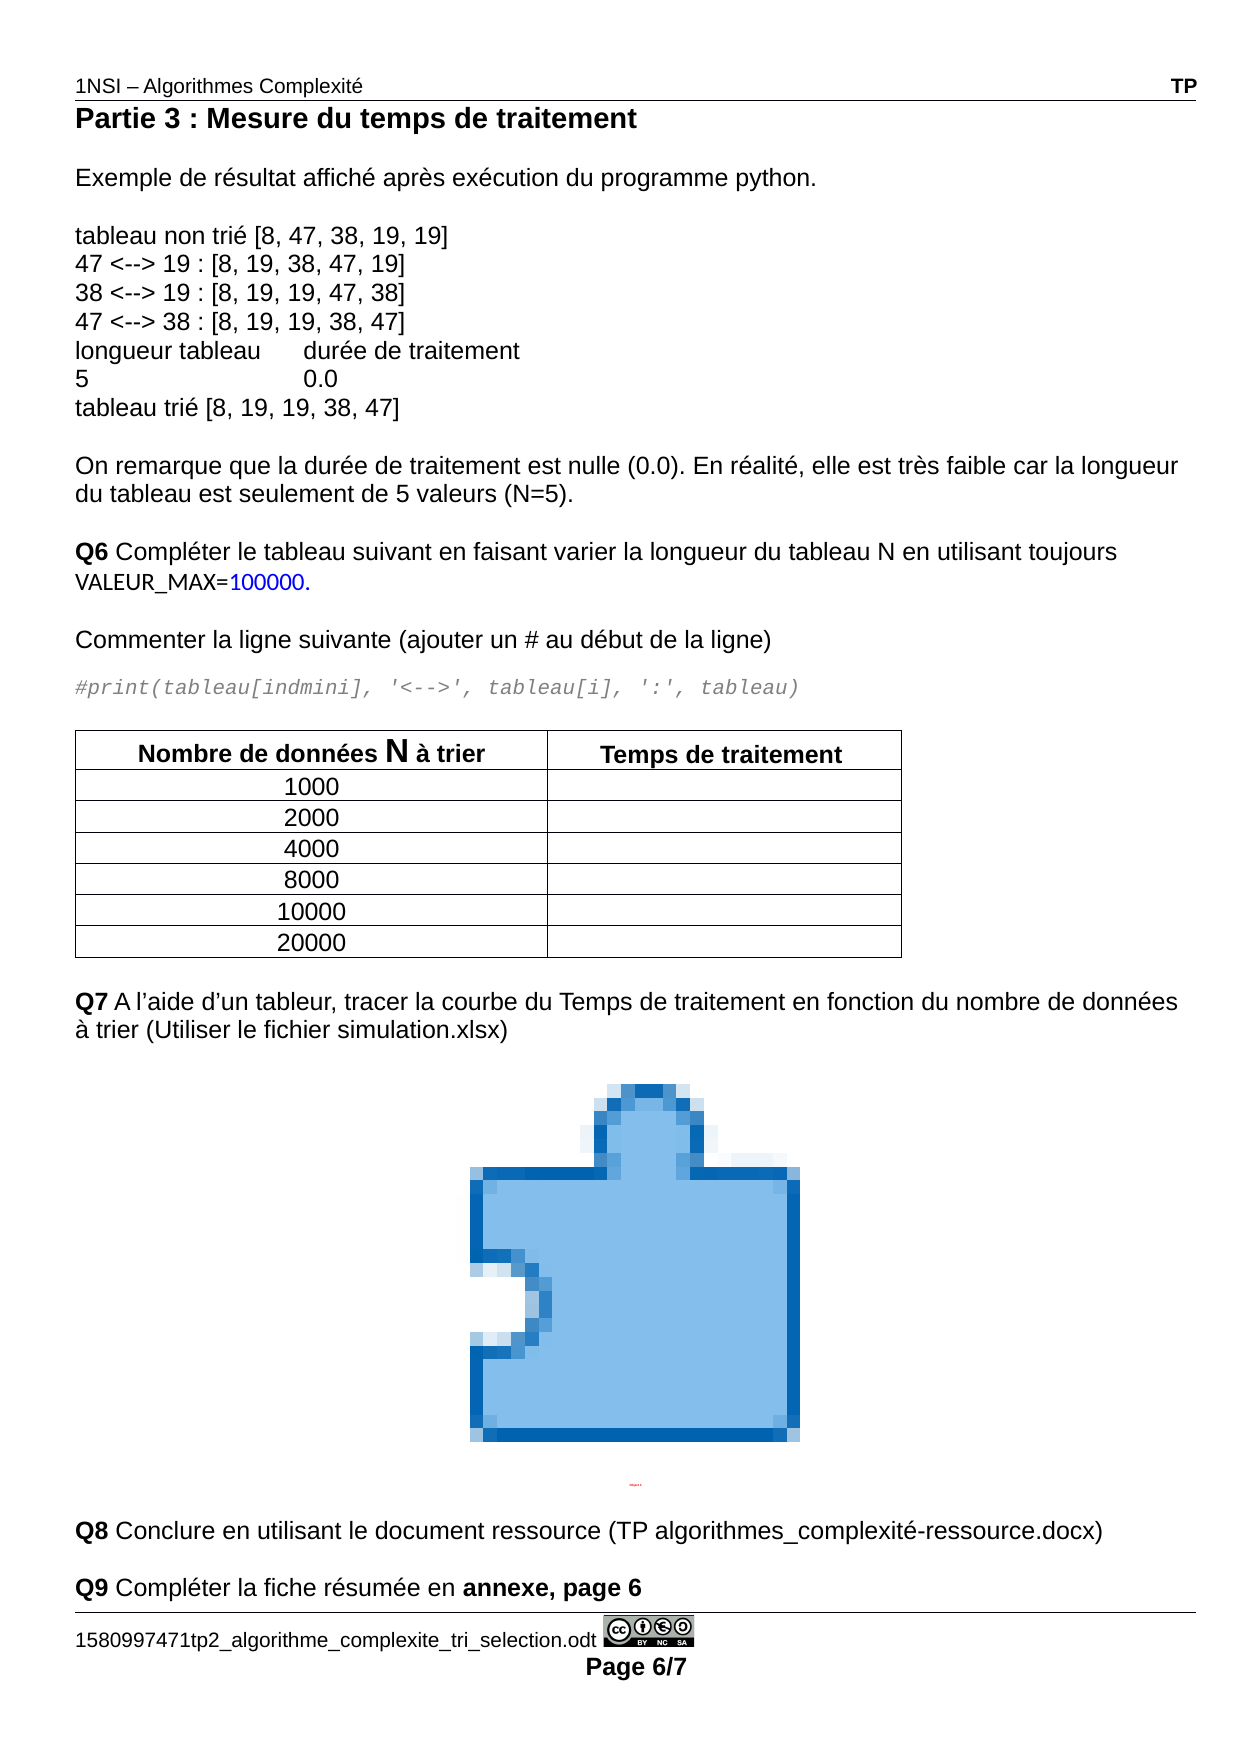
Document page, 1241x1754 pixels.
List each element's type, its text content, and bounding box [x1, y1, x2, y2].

table_cell [548, 895, 901, 925]
table_cell [548, 926, 901, 957]
text Exemple de résultat affiché après exécution du programme python. [75, 163, 1196, 192]
text Q9 Compléter la fiche résumée en annexe, page 6 [75, 1573, 1196, 1602]
text tableau non trié [8, 47, 38, 19, 19] [75, 221, 1196, 249]
picture [603, 1615, 695, 1647]
table_cell 2000 [76, 801, 547, 832]
text Commenter la ligne suivante (ajouter un # au début de la ligne) [75, 625, 1196, 654]
table_cell 8000 [76, 864, 547, 894]
text 47 <--> 19 : [8, 19, 38, 47, 19] [75, 249, 1196, 278]
table_cell [548, 864, 901, 894]
table_cell [548, 833, 901, 863]
table_cell [548, 801, 901, 832]
text On remarque que la durée de traitement est nulle (0.0). En réalité, elle est très faible car la longueur du tableau est seulement de 5 valeurs (N=5). [75, 451, 1196, 508]
table_header Nombre de données N à trier [76, 731, 547, 769]
text 5 0.0 [75, 364, 1196, 393]
text 47 <--> 38 : [8, 19, 19, 38, 47] [75, 307, 1196, 336]
table_cell 20000 [76, 926, 547, 957]
table_header Temps de traitement [548, 731, 901, 769]
table_cell 1000 [76, 770, 547, 800]
table_cell 4000 [76, 833, 547, 863]
text Partie 3 : Mesure du temps de traitement [75, 101, 1196, 134]
text longueur tableau durée de traitement [75, 336, 1196, 364]
text Q7 A l’aide d’un tableur, tracer la courbe du Temps de traitement en fonction du nombre de données à trier (Utiliser le fichier simulation.xlsx) [75, 986, 1196, 1044]
table_cell 10000 [76, 895, 547, 925]
text 38 <--> 19 : [8, 19, 19, 47, 38] [75, 278, 1196, 307]
text Q8 Conclure en utilisant le document ressource (TP algorithmes_complexité-ressource.docx) [75, 1516, 1196, 1545]
table_cell [548, 770, 901, 800]
text #print(tableau[indmini], '<-->', tableau[i], ':', tableau) [75, 677, 1196, 701]
text Q6 Compléter le tableau suivant en faisant varier la longueur du tableau N en utilisant toujours VALEUR_MAX=100000. [75, 537, 1196, 596]
text tableau trié [8, 19, 19, 38, 47] [75, 393, 1196, 422]
